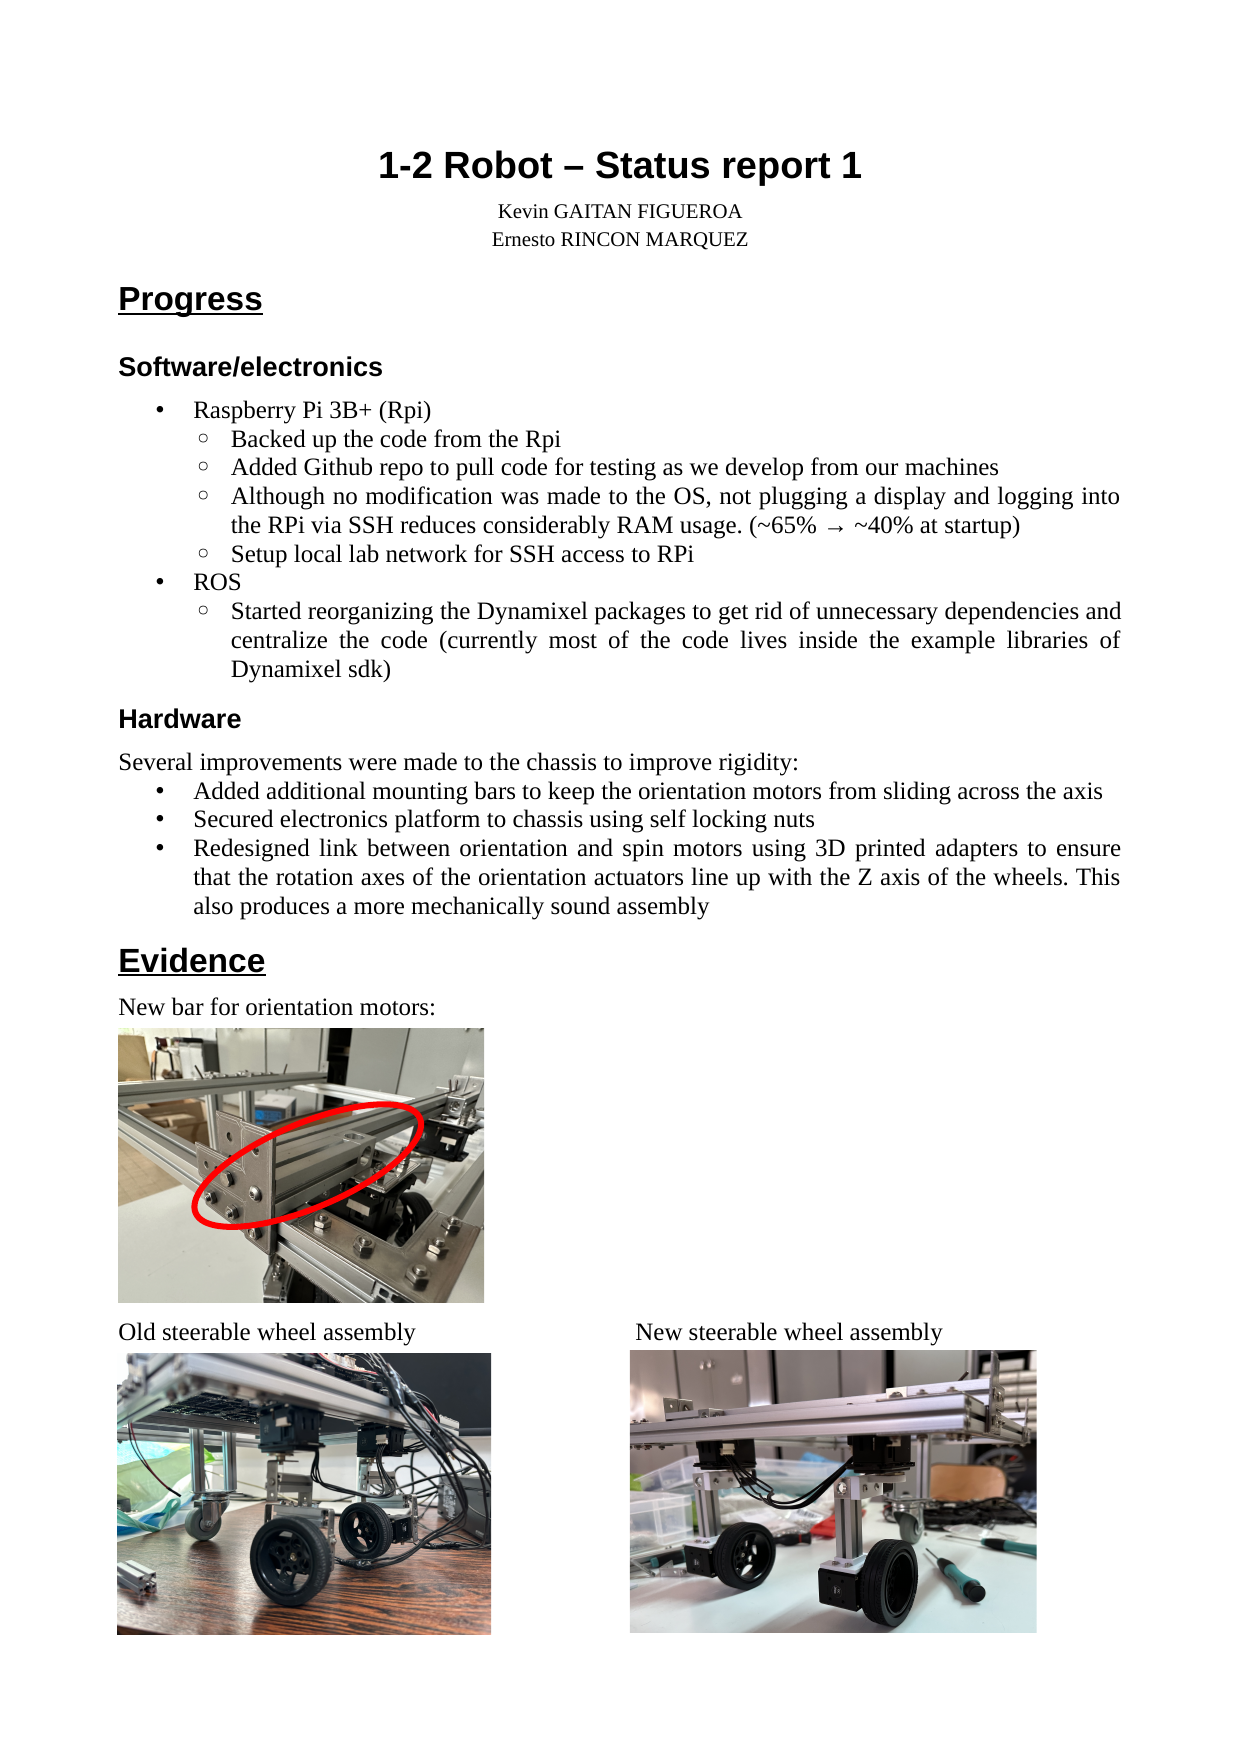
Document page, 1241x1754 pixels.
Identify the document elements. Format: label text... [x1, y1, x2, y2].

text New bar for orientation motors: [118, 992, 1122, 1020]
subtitle Hardware [118, 703, 1122, 734]
list Secured electronics platform to chassis using self locking nuts [156, 804, 1122, 833]
list Setup local lab network for SSH access to RPi [193, 539, 1122, 567]
picture [117, 1353, 492, 1635]
text Old steerable wheel assembly New steerable wheel assembly [118, 1317, 1122, 1346]
list Started reorganizing the Dynamixel packages to get rid of unnecessary dependencies and centralize the code (currently most of the code lives inside the example libraries of Dynamixel sdk) [193, 596, 1122, 682]
subtitle Evidence [118, 940, 1122, 979]
subtitle Software/electronics [118, 351, 1122, 382]
list Raspberry Pi 3B+ (Rpi) [156, 395, 1122, 424]
list Added Github repo to pull code for testing as we develop from our machines [193, 452, 1122, 481]
text Ernesto RINCON MARQUEZ [118, 227, 1122, 251]
list ROS [156, 567, 1122, 596]
list Although no modification was made to the OS, not plugging a display and logging into the RPi via SSH reduces considerably RAM usage. (~65% → ~40% at startup) [193, 481, 1122, 539]
list Redesigned link between orientation and spin motors using 3D printed adapters to ensure that the rotation axes of the orientation actuators line up with the Z axis of the wheels. This also produces a more mechanically sound assembly [156, 833, 1122, 919]
picture [118, 1028, 485, 1303]
text Several improvements were made to the chassis to improve rigidity: [118, 747, 1122, 776]
list Added additional mounting bars to keep the orientation motors from sliding across the axis [156, 776, 1122, 804]
picture [629, 1350, 1037, 1633]
text Kevin GAITAN FIGUEROA [118, 199, 1122, 223]
subtitle 1-2 Robot – Status report 1 [118, 143, 1122, 187]
subtitle Progress [118, 279, 1122, 318]
list Backed up the code from the Rpi [193, 424, 1122, 452]
